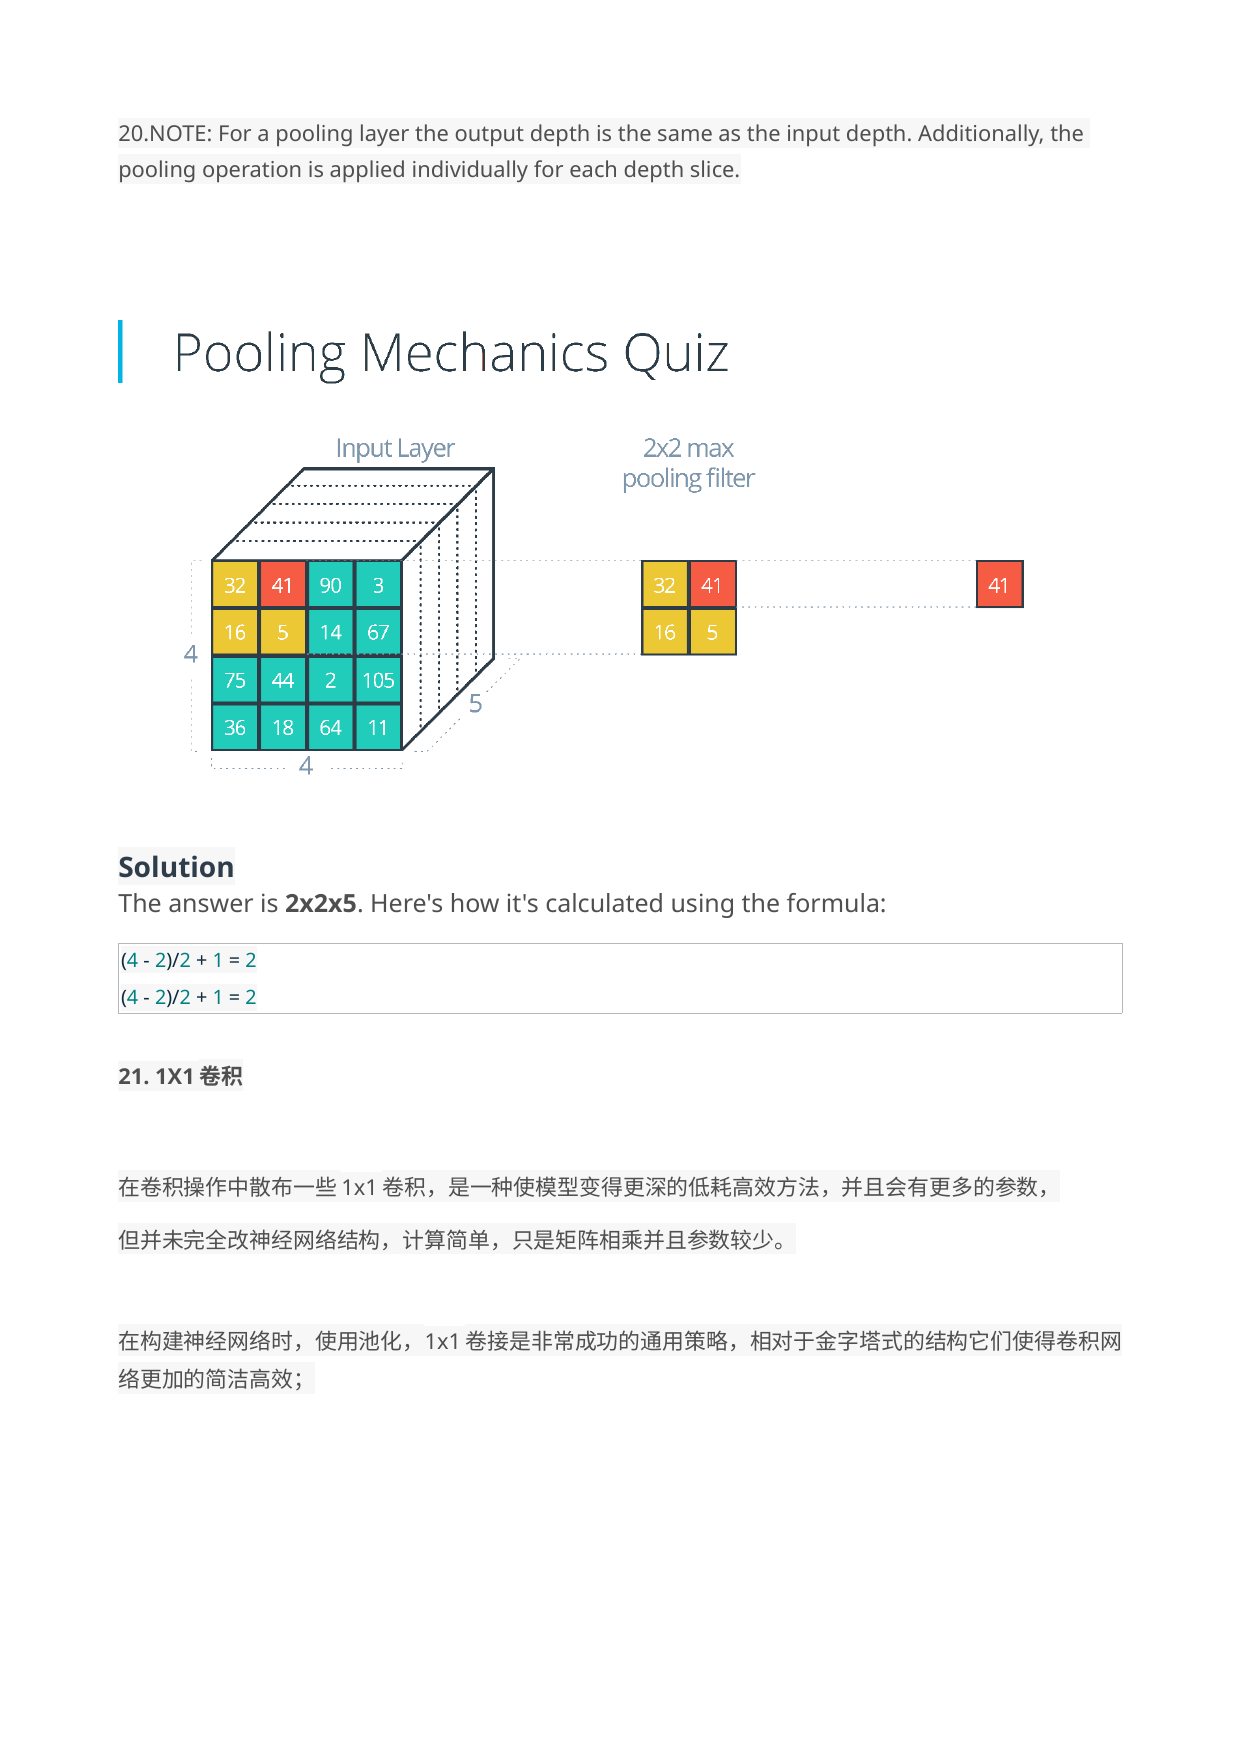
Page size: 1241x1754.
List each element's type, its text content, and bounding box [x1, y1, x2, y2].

subtitle Solution [118, 847, 1122, 885]
text 但并未完全改神经网络结构，计算简单，只是矩阵相乘并且参数较少。 [118, 1223, 1122, 1254]
text 在构建神经网络时，使用池化，1x1卷接是非常成功的通用策略，相对于金字塔式的结构它们使得卷积网络更加的简洁高效； [118, 1324, 1122, 1394]
text 在卷积操作中散布一些1x1卷积，是一种使模型变得更深的低耗高效方法，并且会有更多的参数， [118, 1170, 1122, 1202]
text (4 - 2)/2 + 1 = 2 [119, 981, 1122, 1013]
text The answer is 2x2x5. Here's how it's calculated using the formula: [118, 885, 1122, 919]
subtitle 21. 1X1卷积 [118, 1059, 1122, 1091]
text (4 - 2)/2 + 1 = 2 [119, 944, 1122, 973]
text 20.NOTE: For a pooling layer the output depth is the same as the input depth. Additionally, the pooling operation is applied individually for each depth slice. [118, 118, 1122, 184]
